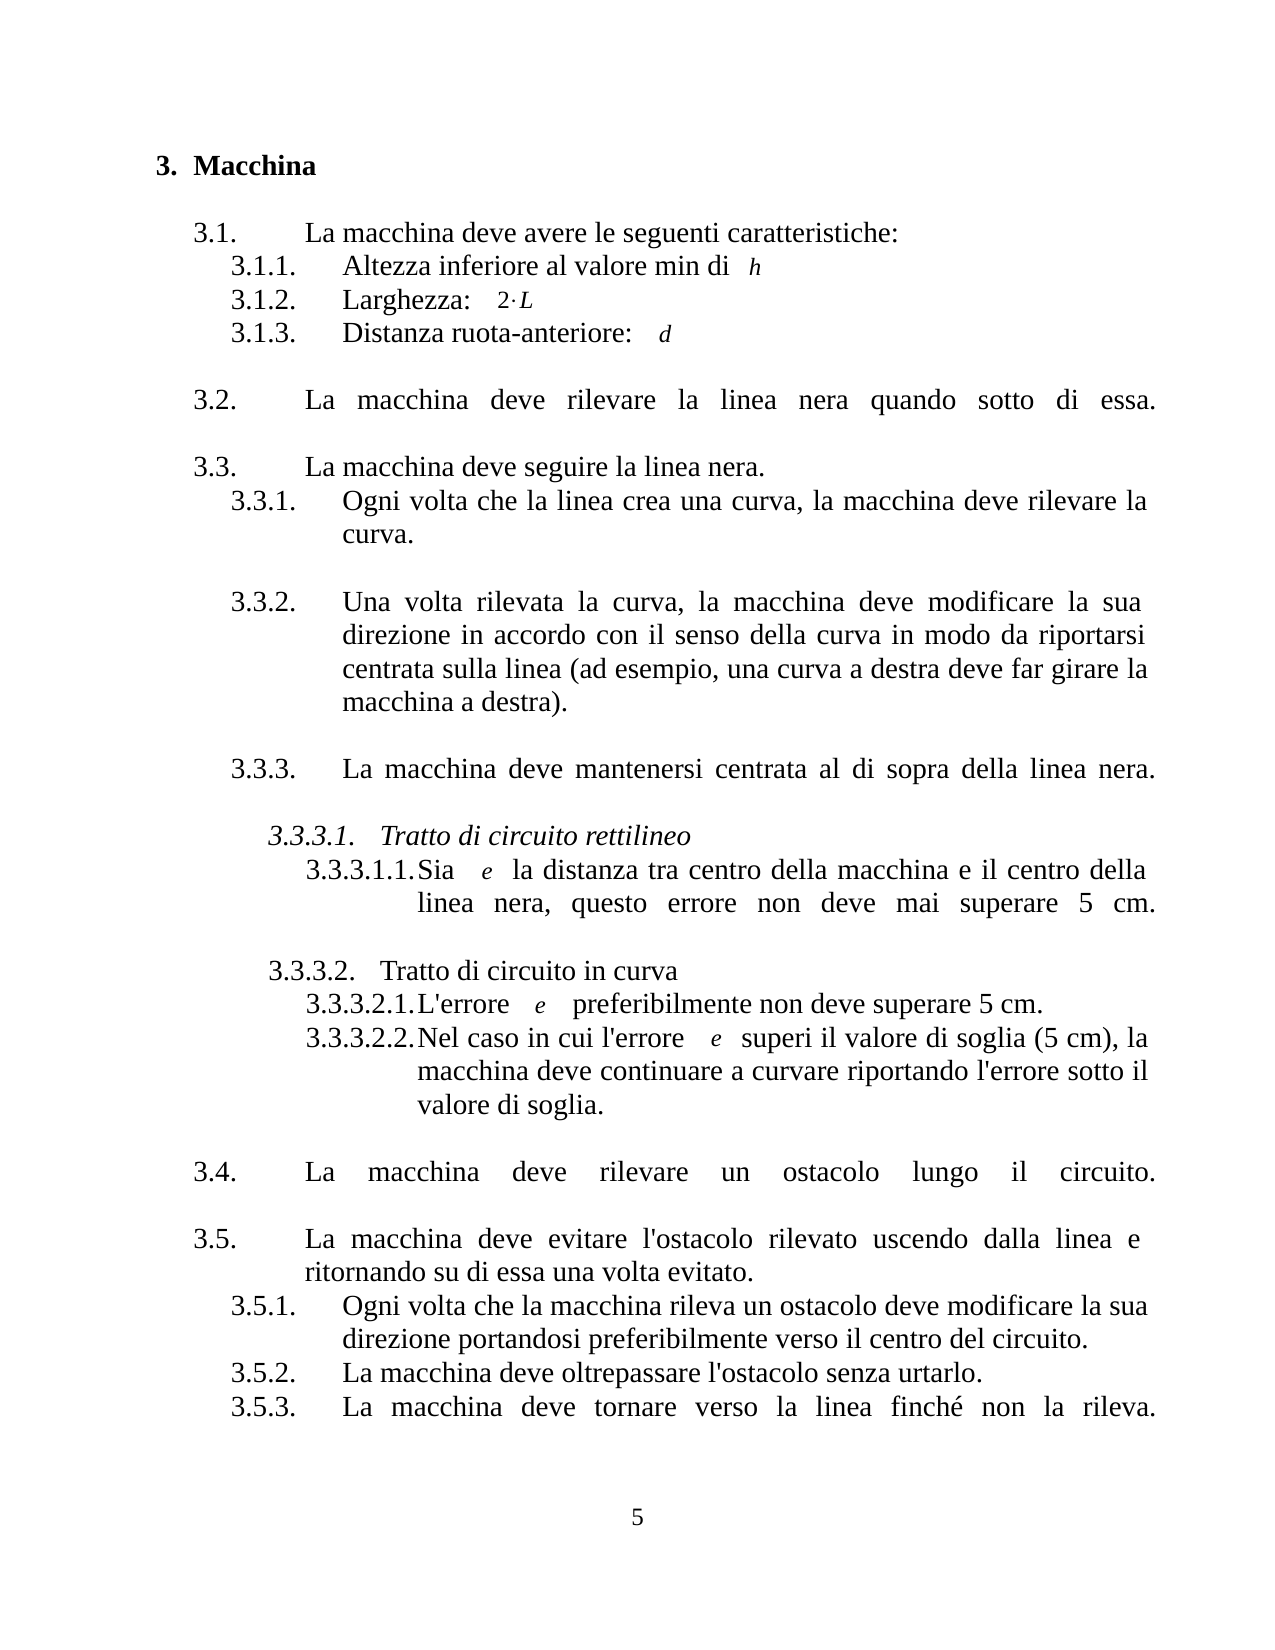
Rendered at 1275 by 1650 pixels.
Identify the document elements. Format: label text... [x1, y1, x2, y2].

list Ogni volta che la macchina rileva un ostacolo deve modificare la sua direzione portandosi preferibilmente verso il centro del circuito. [231, 1288, 1157, 1355]
list Distanza ruota-anteriore: [231, 315, 1157, 382]
list La macchina deve rilevare un ostacolo lungo il circuito. [193, 1154, 1157, 1221]
list Larghezza: [231, 282, 1157, 315]
list Ogni volta che la linea crea una curva, la macchina deve rilevare la curva. [231, 483, 1157, 584]
list La macchina deve tornare verso la linea finché non la rileva. [231, 1389, 1157, 1456]
list La macchina deve rilevare la linea nera quando sotto di essa. [193, 382, 1157, 449]
list Altezza inferiore al valore min di [231, 248, 1157, 282]
list La macchina deve mantenersi centrata al di sopra della linea nera. [231, 751, 1157, 818]
list Una volta rilevata la curva, la macchina deve modificare la sua direzione in accordo con il senso della curva in modo da riportarsi centrata sulla linea (ad esempio, una curva a destra deve far girare la macchina a destra). [231, 584, 1157, 718]
list Tratto di circuito in curva [268, 953, 1157, 986]
list Tratto di circuito rettilineo [268, 818, 1157, 852]
list La macchina deve oltrepassare l'ostacolo senza urtarlo. [231, 1355, 1157, 1389]
list Macchina [156, 148, 1157, 215]
list La macchina deve seguire la linea nera. [193, 449, 1157, 483]
list La macchina deve evitare l'ostacolo rilevato uscendo dalla linea e ritornando su di essa una volta evitato. [193, 1221, 1157, 1288]
list Nel caso in cui l'errore superi il valore di soglia (5 cm), la macchina deve continuare a curvare riportando l'errore sotto il valore di soglia. [306, 1020, 1157, 1120]
list Sia la distanza tra centro della macchina e il centro della linea nera, questo errore non deve mai superare 5 cm. [306, 852, 1157, 953]
list L'errore preferibilmente non deve superare 5 cm. [306, 986, 1157, 1020]
list La macchina deve avere le seguenti caratteristiche: [193, 215, 1157, 248]
